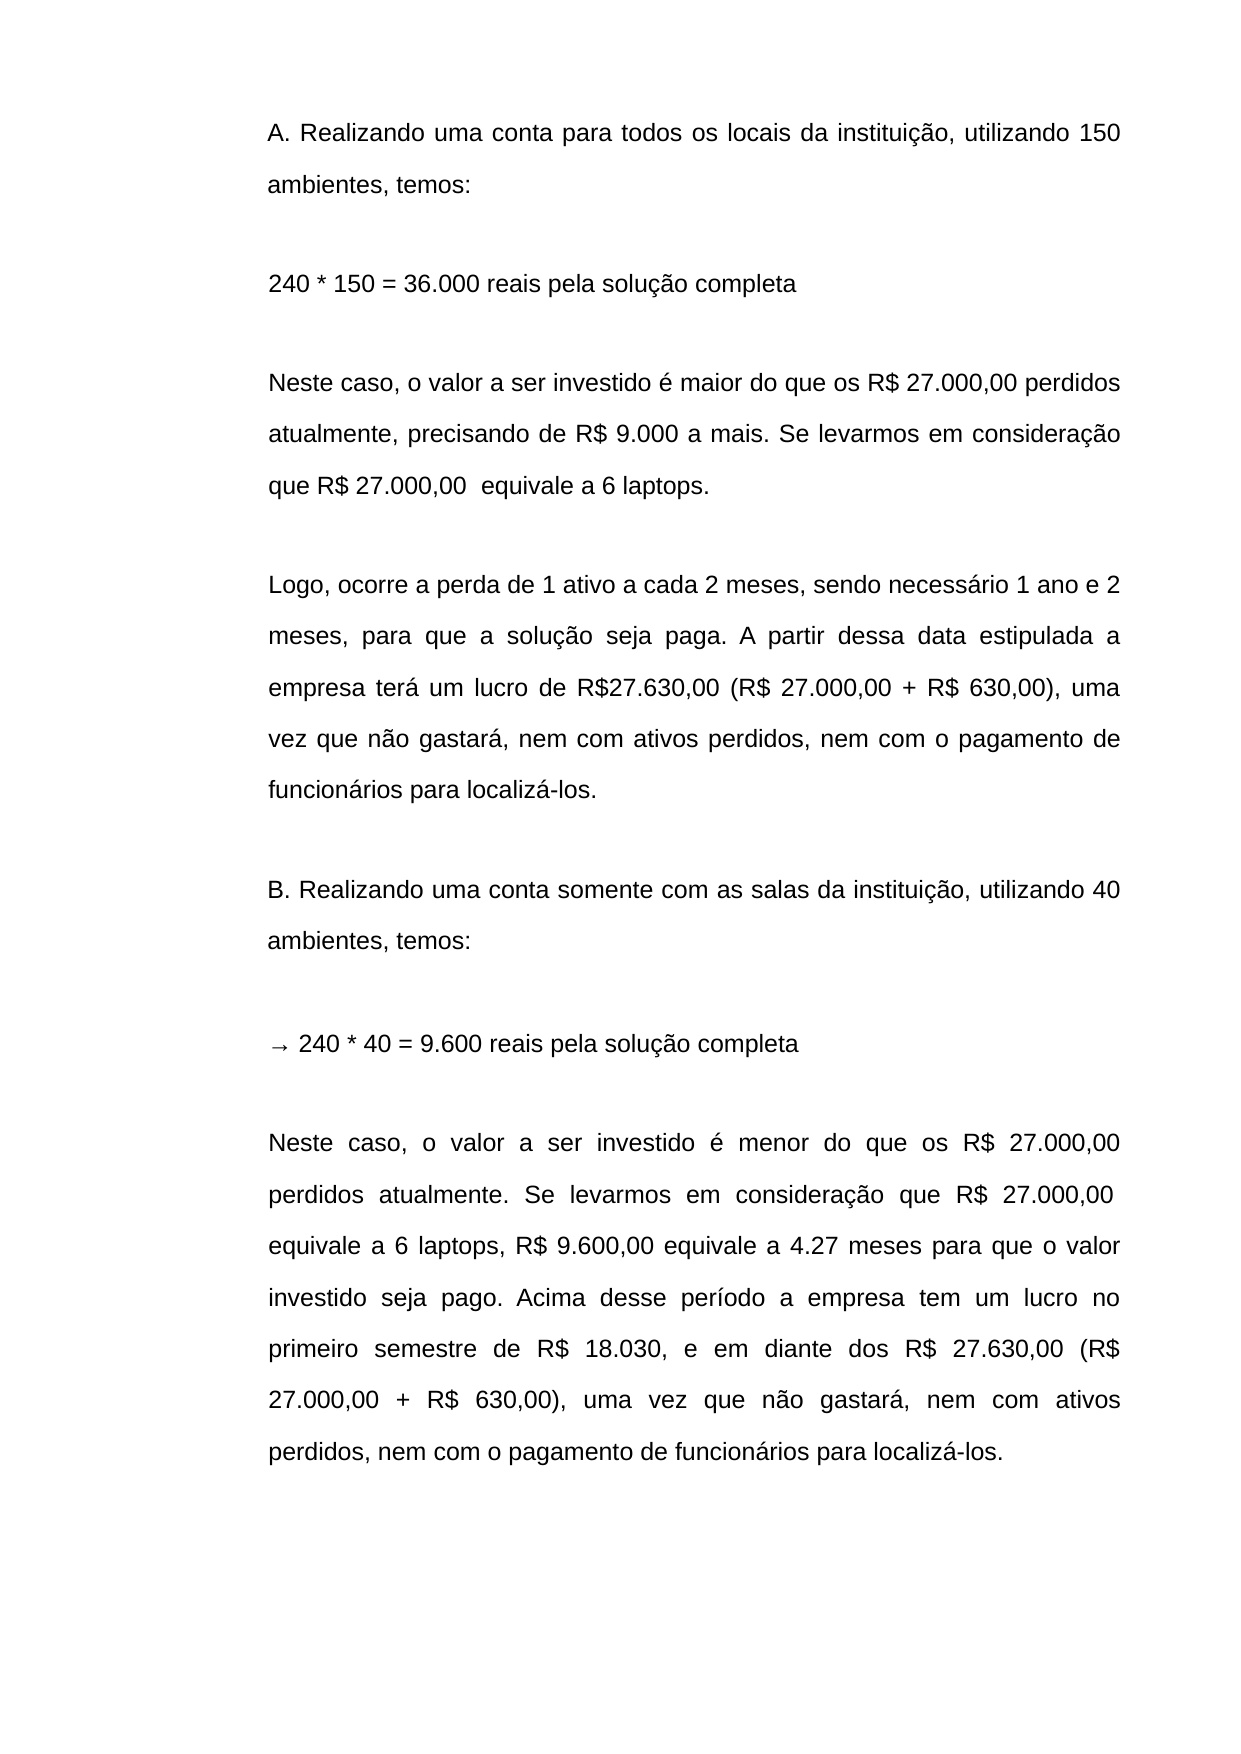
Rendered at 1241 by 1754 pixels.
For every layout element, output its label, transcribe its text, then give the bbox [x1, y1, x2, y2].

text Logo, ocorre a perda de 1 ativo a cada 2 meses, sendo necessário 1 ano e 2 meses, para que a solução seja paga. A partir dessa data estipulada a empresa terá um lucro de R$27.630,00 (R$ 27.000,00 + R$ 630,00), uma vez que não gastará, nem com ativos perdidos, nem com o pagamento de funcionários para localizá-los. [268, 570, 1122, 804]
list A. Realizando uma conta para todos os locais da instituição, utilizando 150 ambientes, temos: [237, 118, 1122, 198]
text → 240 * 40 = 9.600 reais pela solução completa [193, 1029, 1122, 1058]
text 240 * 150 = 36.000 reais pela solução completa [268, 269, 1122, 297]
text Neste caso, o valor a ser investido é maior do que os R$ 27.000,00 perdidos atualmente, precisando de R$ 9.000 a mais. Se levarmos em consideração que R$ 27.000,00 equivale a 6 laptops. [268, 368, 1122, 499]
list B. Realizando uma conta somente com as salas da instituição, utilizando 40 ambientes, temos: [237, 874, 1122, 955]
text Neste caso, o valor a ser investido é menor do que os R$ 27.000,00 perdidos atualmente. Se levarmos em consideração que R$ 27.000,00 equivale a 6 laptops, R$ 9.600,00 equivale a 4.27 meses para que o valor investido seja pago. Acima desse período a empresa tem um lucro no primeiro semestre de R$ 18.030, e em diante dos R$ 27.630,00 (R$ 27.000,00 + R$ 630,00), uma vez que não gastará, nem com ativos perdidos, nem com o pagamento de funcionários para localizá-los. [268, 1128, 1122, 1466]
